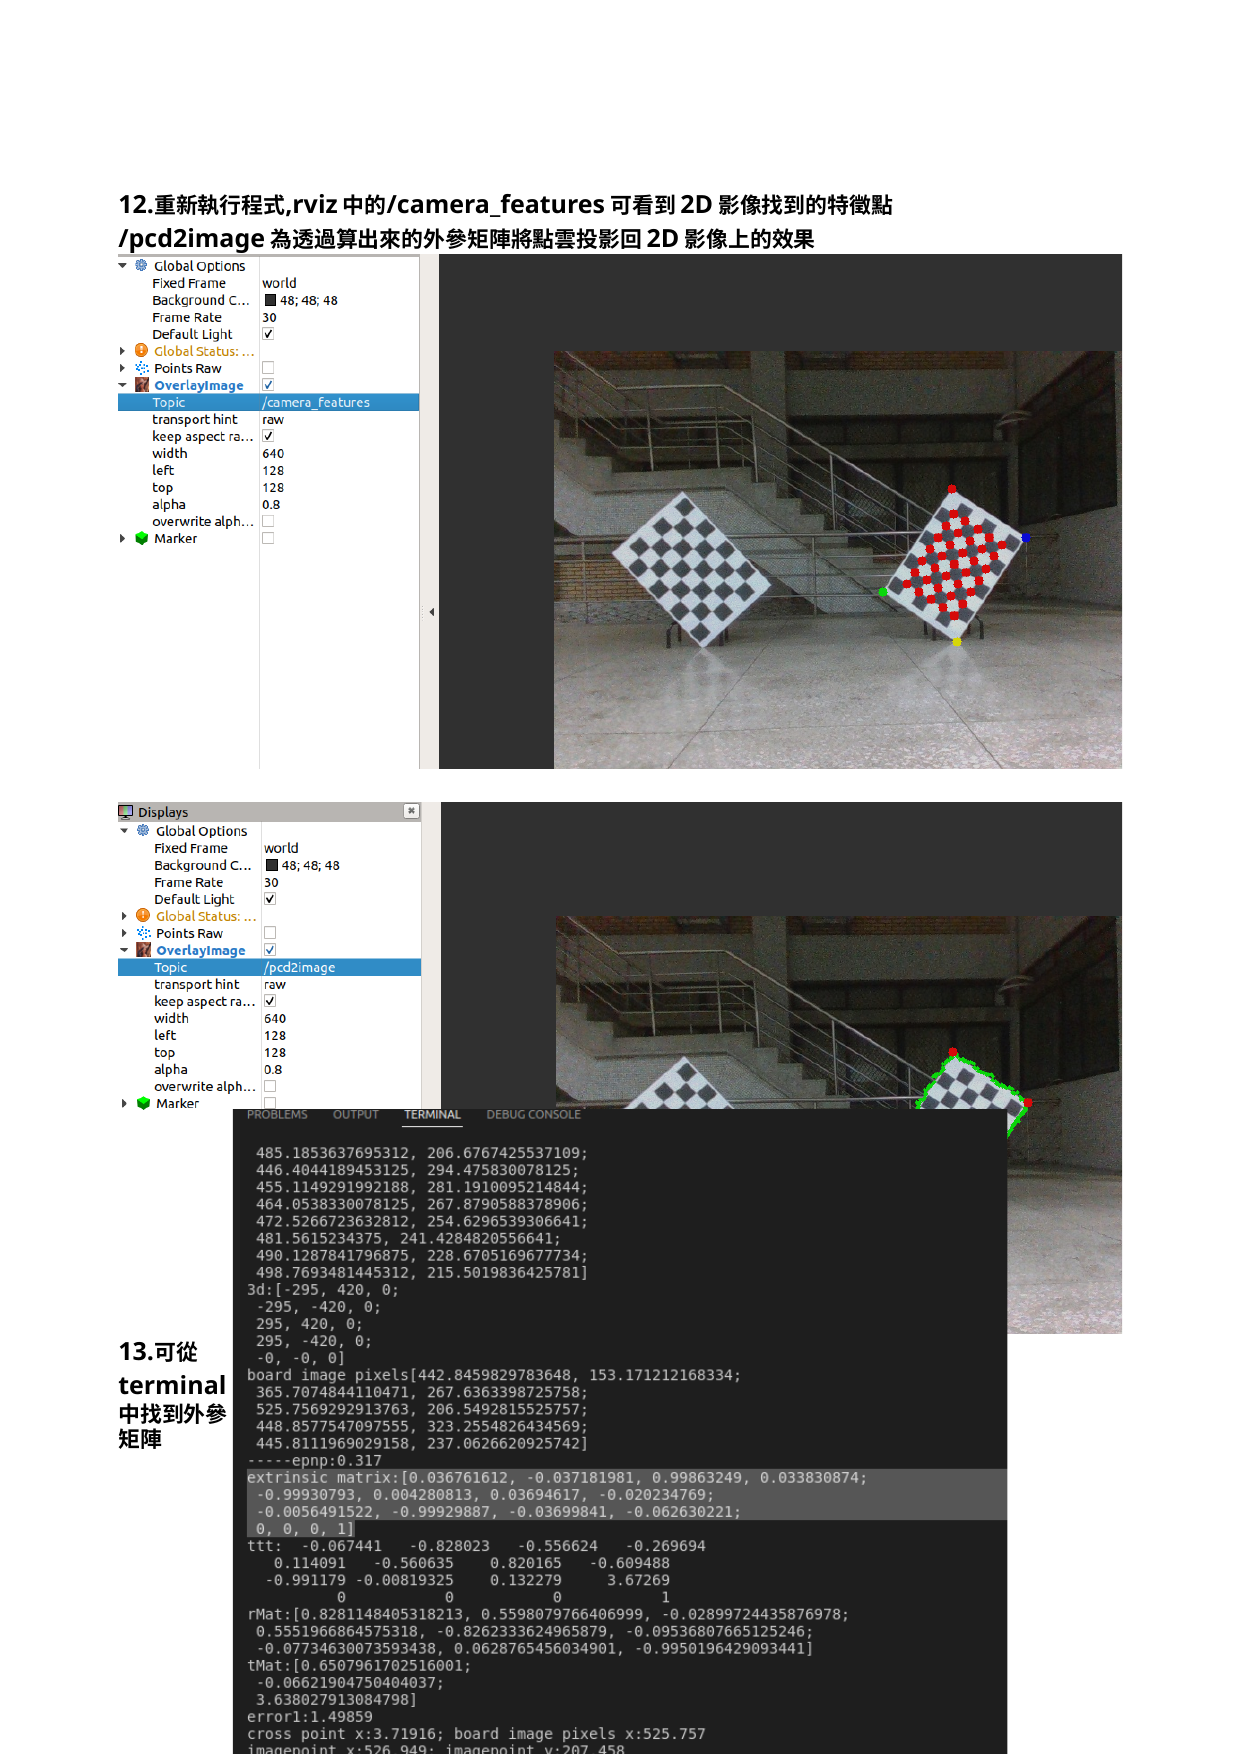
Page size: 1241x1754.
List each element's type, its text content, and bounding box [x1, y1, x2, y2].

text [1008, 1334, 1122, 1453]
picture [118, 802, 1123, 1754]
text 13.可從terminal中找到外參矩陣 [118, 1334, 232, 1453]
picture [118, 254, 1123, 769]
text 12.重新執行程式,rviz中的/camera_features可看到2D影像找到的特徵點 [118, 186, 1122, 220]
text /pcd2image為透過算出來的外參矩陣將點雲投影回2D影像上的效果 [118, 220, 1122, 254]
